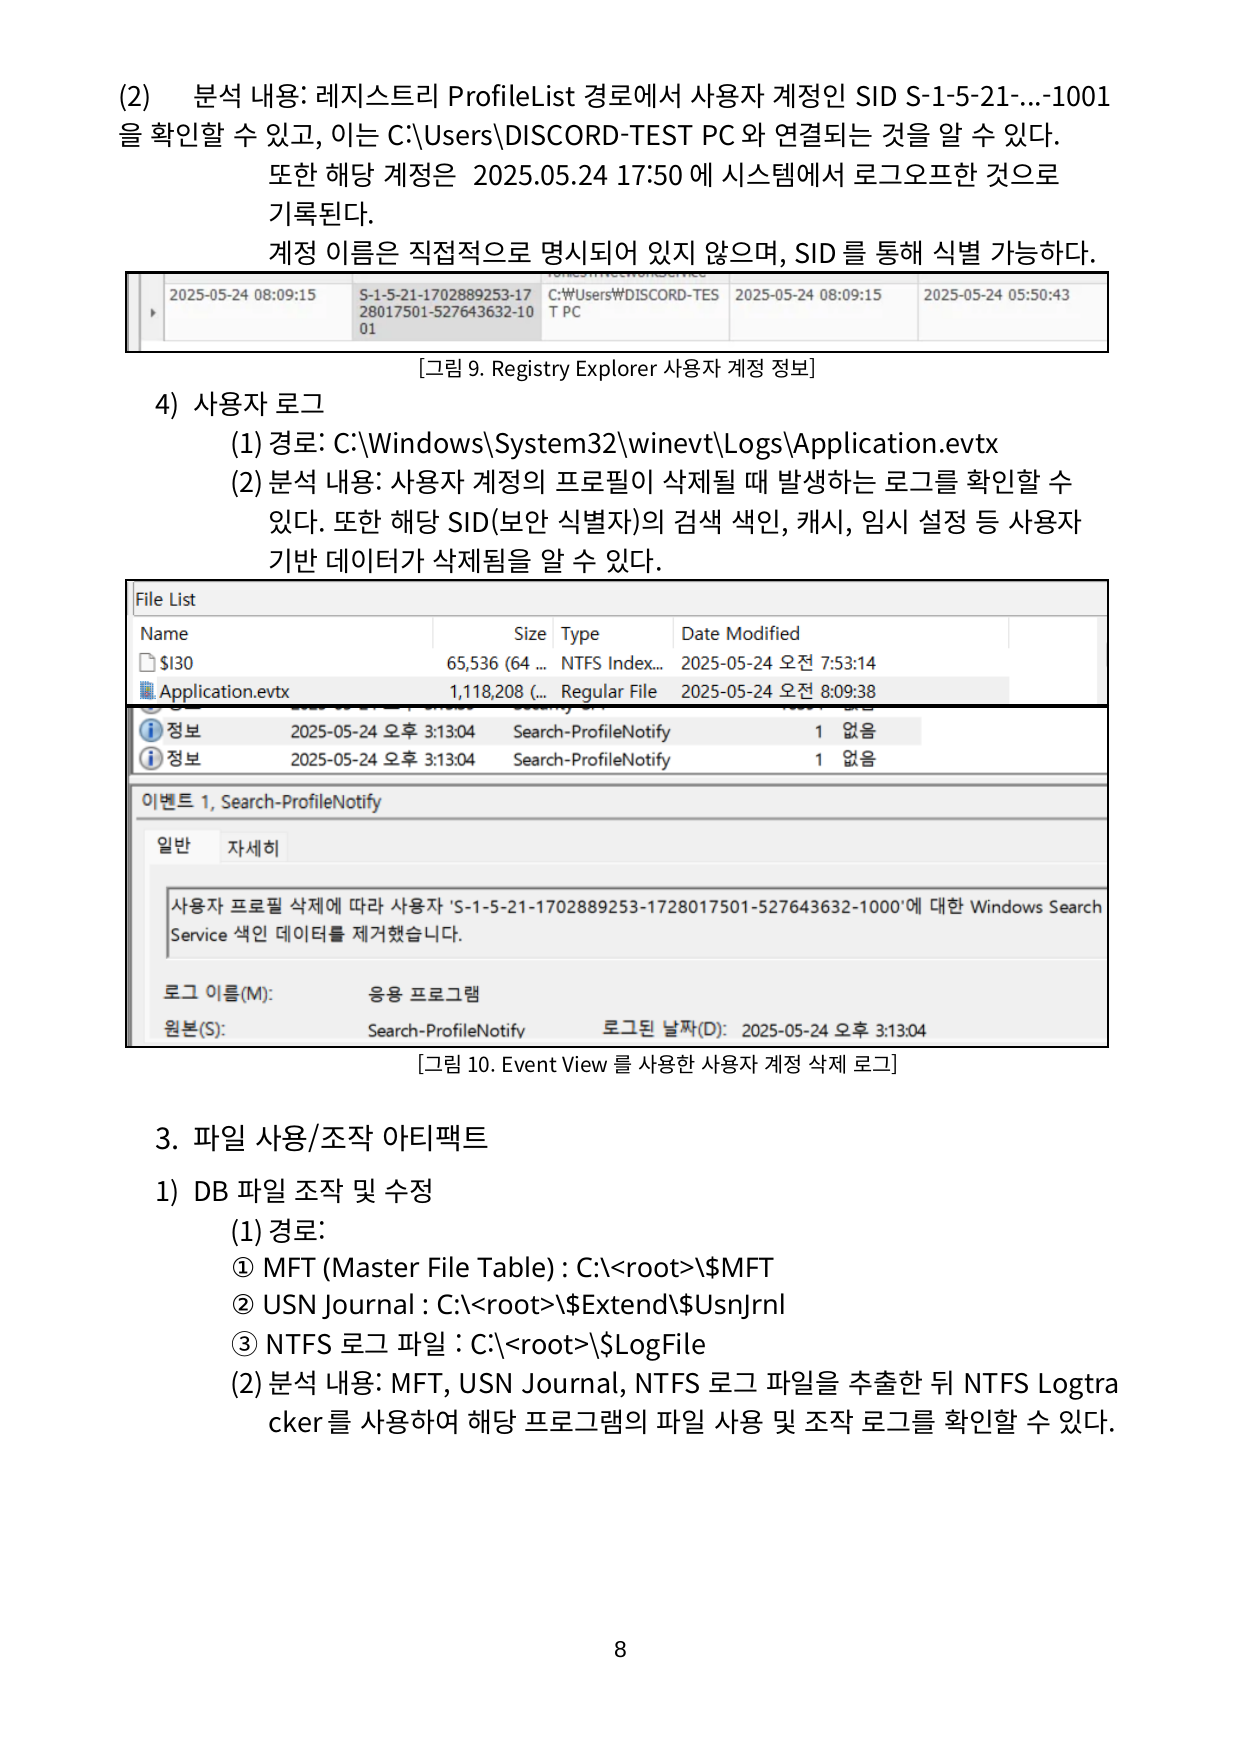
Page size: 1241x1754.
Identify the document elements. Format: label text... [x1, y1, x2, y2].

list 분석 내용: 레지스트리 ProfileList 경로에서 사용자 계정인 SID S-1-5-21-...-1001을 확인할 수 있고, 이는 C:\Users\DISCORD-TEST PC와 연결되는 것을 알 수 있다. [118, 75, 1117, 153]
text ① MFT (Master File Table) : C:\<root>\$MFT [118, 1249, 1117, 1286]
list 사용자 로그 [156, 383, 1122, 422]
text [그림9. Registry Explorer 사용자 계정 정보] [118, 353, 1117, 383]
list 분석 내용: 사용자 계정의 프로필이 삭제될 때 발생하는 로그를 확인할 수 있다. 또한 해당 SID(보안 식별자)의 검색 색인, 캐시, 임시 설정 등 사용자 기반 데이터가 삭제됨을 알 수 있다. [231, 461, 1122, 579]
list 경로: [231, 1210, 1122, 1249]
text ② USN Journal : C:\<root>\$Extend\$UsnJrnl [118, 1286, 1117, 1323]
list 분석 내용: MFT, USN Journal, NTFS 로그 파일을 추출한 뒤 NTFS Logtracker를 사용하여 해당 프로그램의 파일 사용 및 조작 로그를 확인할 수 있다. [231, 1362, 1122, 1441]
list 경로: C:\Windows\System32\winevt\Logs\Application.evtx [231, 422, 1122, 461]
text 또한 해당 계정은 2025.05.24 17:50에 시스템에서 로그오프한 것으로 기록된다. [268, 153, 1117, 232]
text ③ NTFS 로그 파일 : C:\<root>\$LogFile [118, 1323, 1117, 1362]
text 계정 이름은 직접적으로 명시되어 있지 않으며, SID를 통해 식별 가능하다. [268, 232, 1117, 271]
list 파일 사용/조작 아티팩트 [156, 1116, 1122, 1158]
text [그림10. Event View를 사용한 사용자 계정 삭제 로그] [193, 1048, 1122, 1078]
list DB 파일 조작 및 수정 [156, 1170, 1122, 1210]
